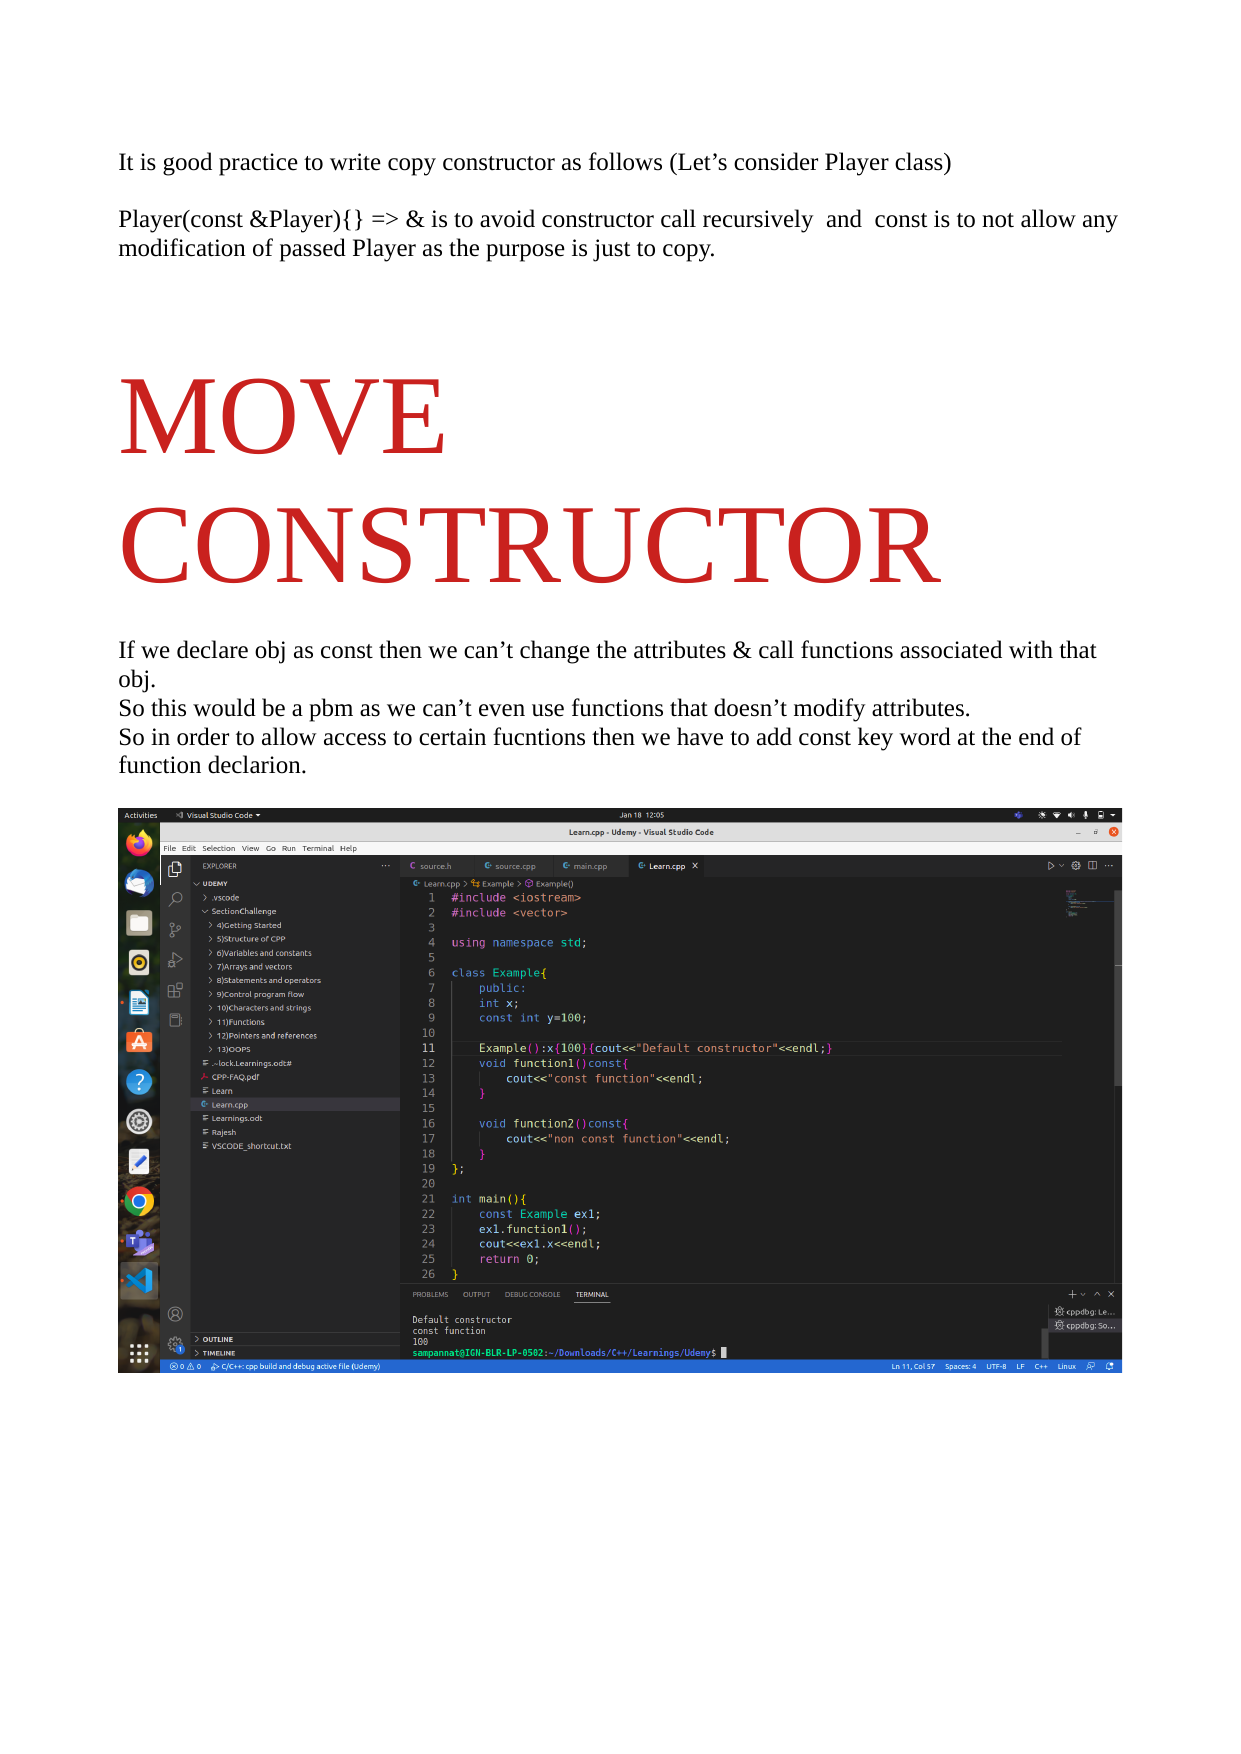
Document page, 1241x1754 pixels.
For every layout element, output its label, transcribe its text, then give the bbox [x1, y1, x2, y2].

text It is good practice to write copy constructor as follows (Let’s consider Player class) [118, 147, 1122, 176]
text Player(const &Player){} => & is to avoid constructor call recursively and const is to not allow any modification of passed Player as the purpose is just to copy. [118, 204, 1122, 262]
picture [118, 808, 1123, 1373]
text So this would be a pbm as we can’t even use functions that doesn’t modify attributes. [118, 693, 1122, 722]
text So in order to allow access to certain fucntions then we have to add const key word at the end of function declarion. [118, 722, 1122, 779]
text MOVE CONSTRUCTOR [118, 348, 1122, 607]
text If we declare obj as const then we can’t change the attributes & call functions associated with that obj. [118, 636, 1122, 693]
